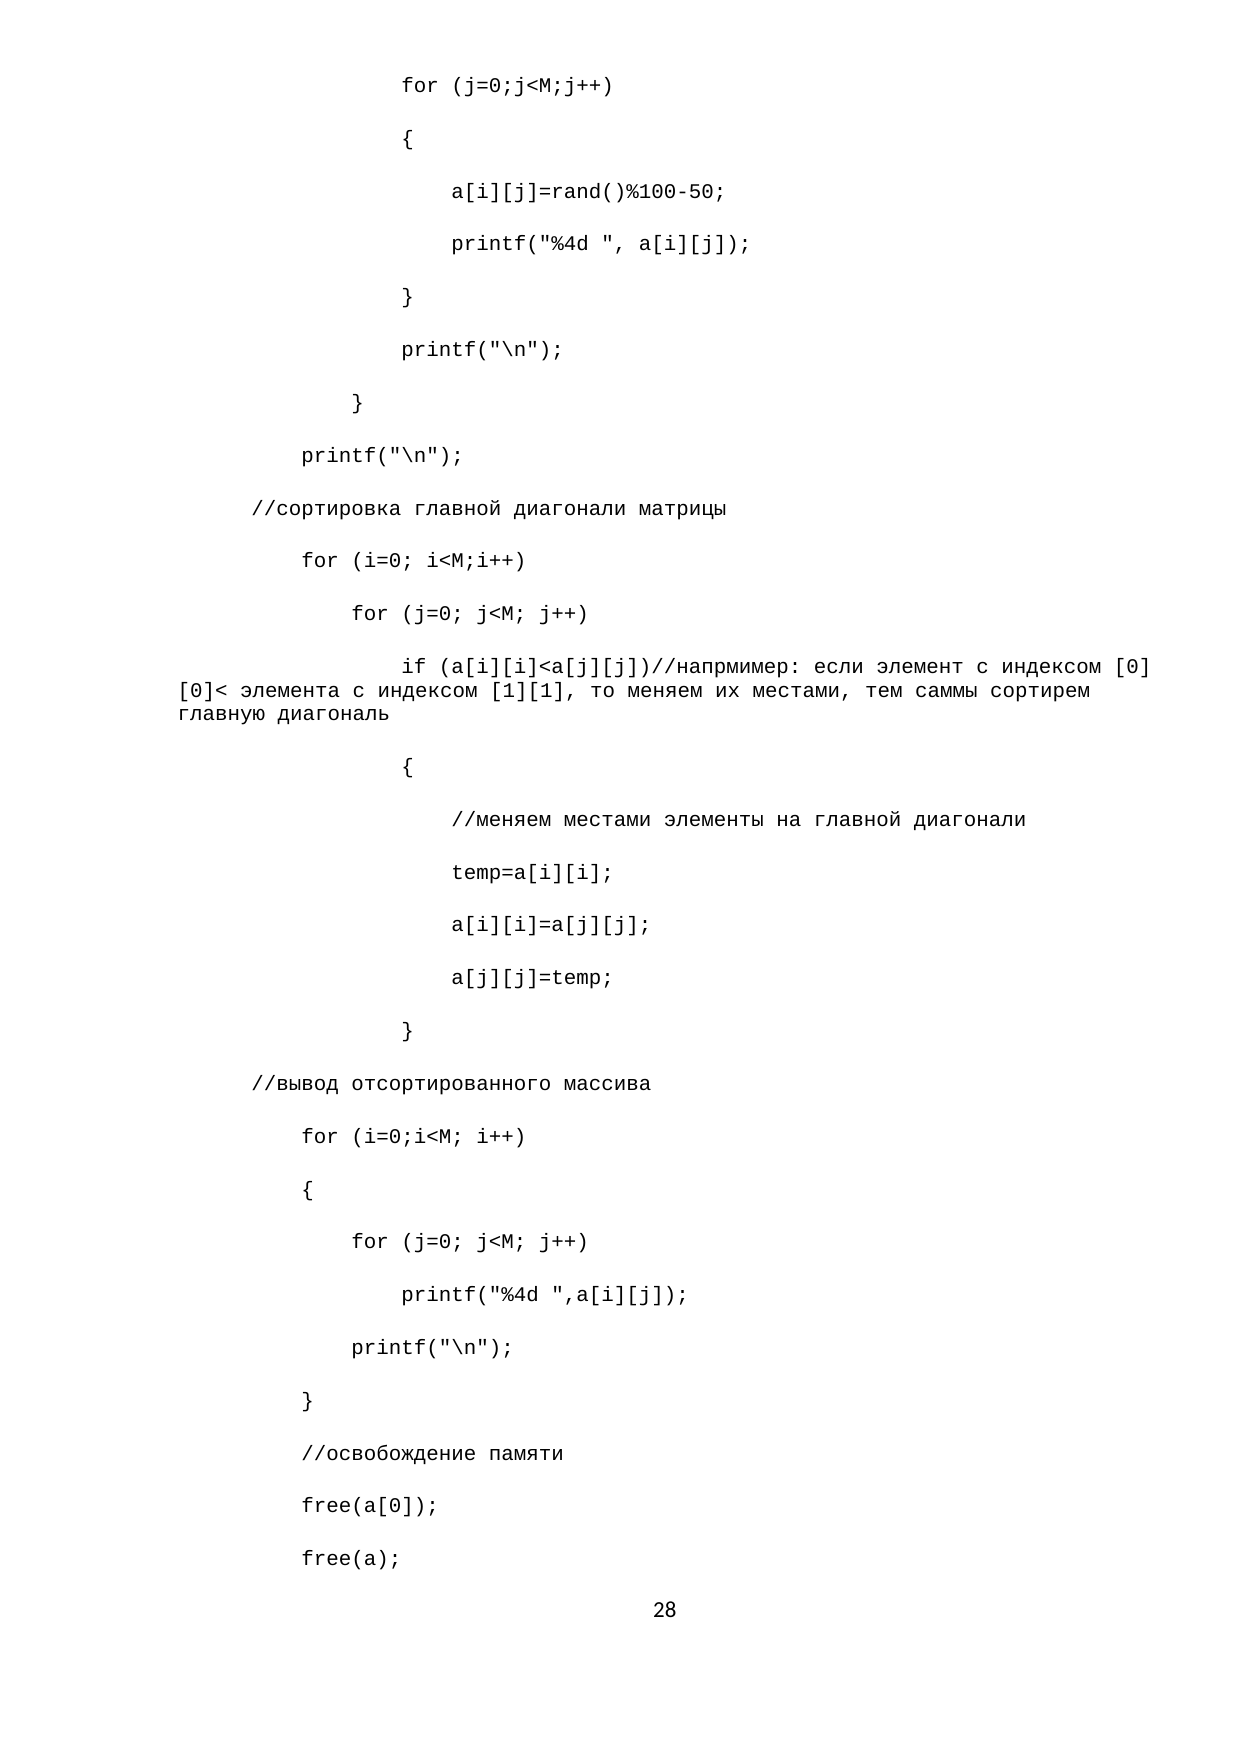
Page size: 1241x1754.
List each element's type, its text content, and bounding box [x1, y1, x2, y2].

text if (a[i][i]<a[j][j])//напрмимер: если элемент с индексом [0][0]< элемента с индексом [1][1], то меняем их местами, тем саммы сортирем главную диагональ [177, 656, 1152, 727]
text { [177, 128, 1152, 151]
text a[i][i]=a[j][j]; [177, 914, 1152, 938]
text } [177, 392, 1152, 416]
text } [177, 1020, 1152, 1044]
text printf("%4d ", a[i][j]); [177, 233, 1152, 257]
text a[i][j]=rand()%100-50; [177, 181, 1152, 204]
text for (j=0;j<M;j++) [177, 75, 1152, 99]
text for (j=0; j<M; j++) [177, 1231, 1152, 1255]
text } [177, 286, 1152, 310]
text //сортировка главной диагонали матрицы [177, 497, 1152, 521]
text //меняем местами элементы на главной диагонали [177, 809, 1152, 832]
text printf("%4d ",a[i][j]); [177, 1284, 1152, 1308]
text printf("\n"); [177, 445, 1152, 468]
text { [177, 756, 1152, 780]
text //освобождение памяти [177, 1443, 1152, 1466]
text //вывод отсортированного массива [177, 1073, 1152, 1097]
text printf("\n"); [177, 1337, 1152, 1361]
text for (j=0; j<M; j++) [177, 603, 1152, 627]
text printf("\n"); [177, 339, 1152, 363]
text free(a); [177, 1548, 1152, 1572]
text { [177, 1178, 1152, 1202]
text } [177, 1390, 1152, 1413]
text free(a[0]); [177, 1495, 1152, 1519]
text a[j][j]=temp; [177, 967, 1152, 991]
text for (i=0; i<M;i++) [177, 550, 1152, 574]
text for (i=0;i<M; i++) [177, 1126, 1152, 1149]
text temp=a[i][i]; [177, 862, 1152, 885]
